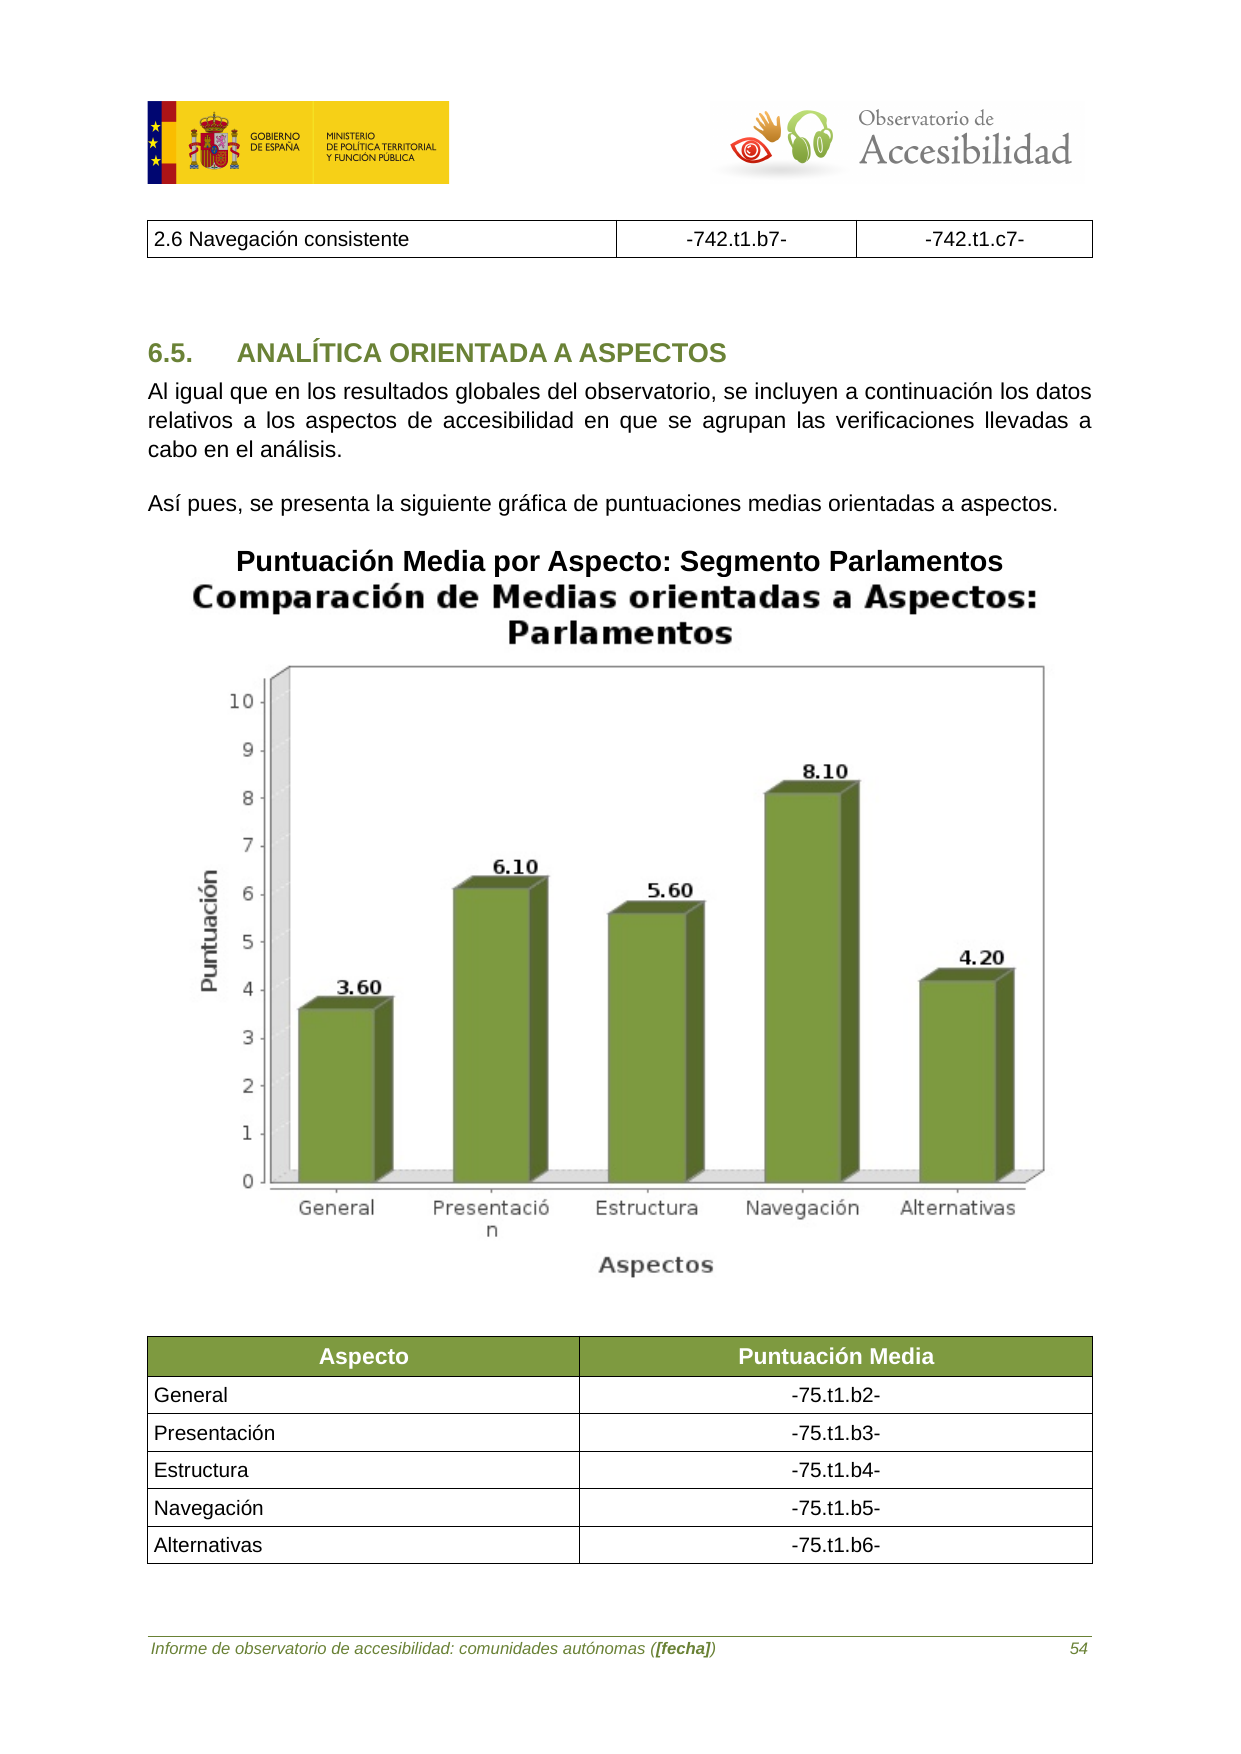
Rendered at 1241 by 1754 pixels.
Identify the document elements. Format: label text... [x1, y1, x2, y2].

picture [178, 577, 1062, 1287]
picture [710, 101, 1086, 184]
table_cell Alternativas [148, 1527, 579, 1563]
table_cell -75.t1.b3- [580, 1414, 1092, 1451]
table_cell Presentación [148, 1414, 579, 1451]
table_header Puntuación Media [580, 1337, 1092, 1376]
subtitle Analítica orientada a aspectos [148, 337, 1092, 368]
picture [147, 101, 450, 184]
table_cell 2.6 Navegación consistente [148, 221, 616, 257]
text Así pues, se presenta la siguiente gráfica de puntuaciones medias orientadas a aspectos. [148, 490, 1092, 516]
table_cell Estructura [148, 1452, 579, 1488]
table_cell -75.t1.b2- [580, 1377, 1092, 1413]
table_cell -75.t1.b6- [580, 1527, 1092, 1563]
table_header Aspecto [148, 1337, 579, 1376]
table_cell -75.t1.b4- [580, 1452, 1092, 1488]
text Puntuación Media por Aspecto: Segmento Parlamentos [148, 544, 1092, 577]
table_cell -742.t1.c7- [857, 221, 1092, 257]
text Al igual que en los resultados globales del observatorio, se incluyen a continuación los datos relativos a los aspectos de accesibilidad en que se agrupan las verificaciones llevadas a cabo en el análisis. [148, 378, 1092, 462]
table_cell -742.t1.b7- [617, 221, 856, 257]
table_cell General [148, 1377, 579, 1413]
table_cell -75.t1.b5- [580, 1489, 1092, 1526]
table_cell Navegación [148, 1489, 579, 1526]
